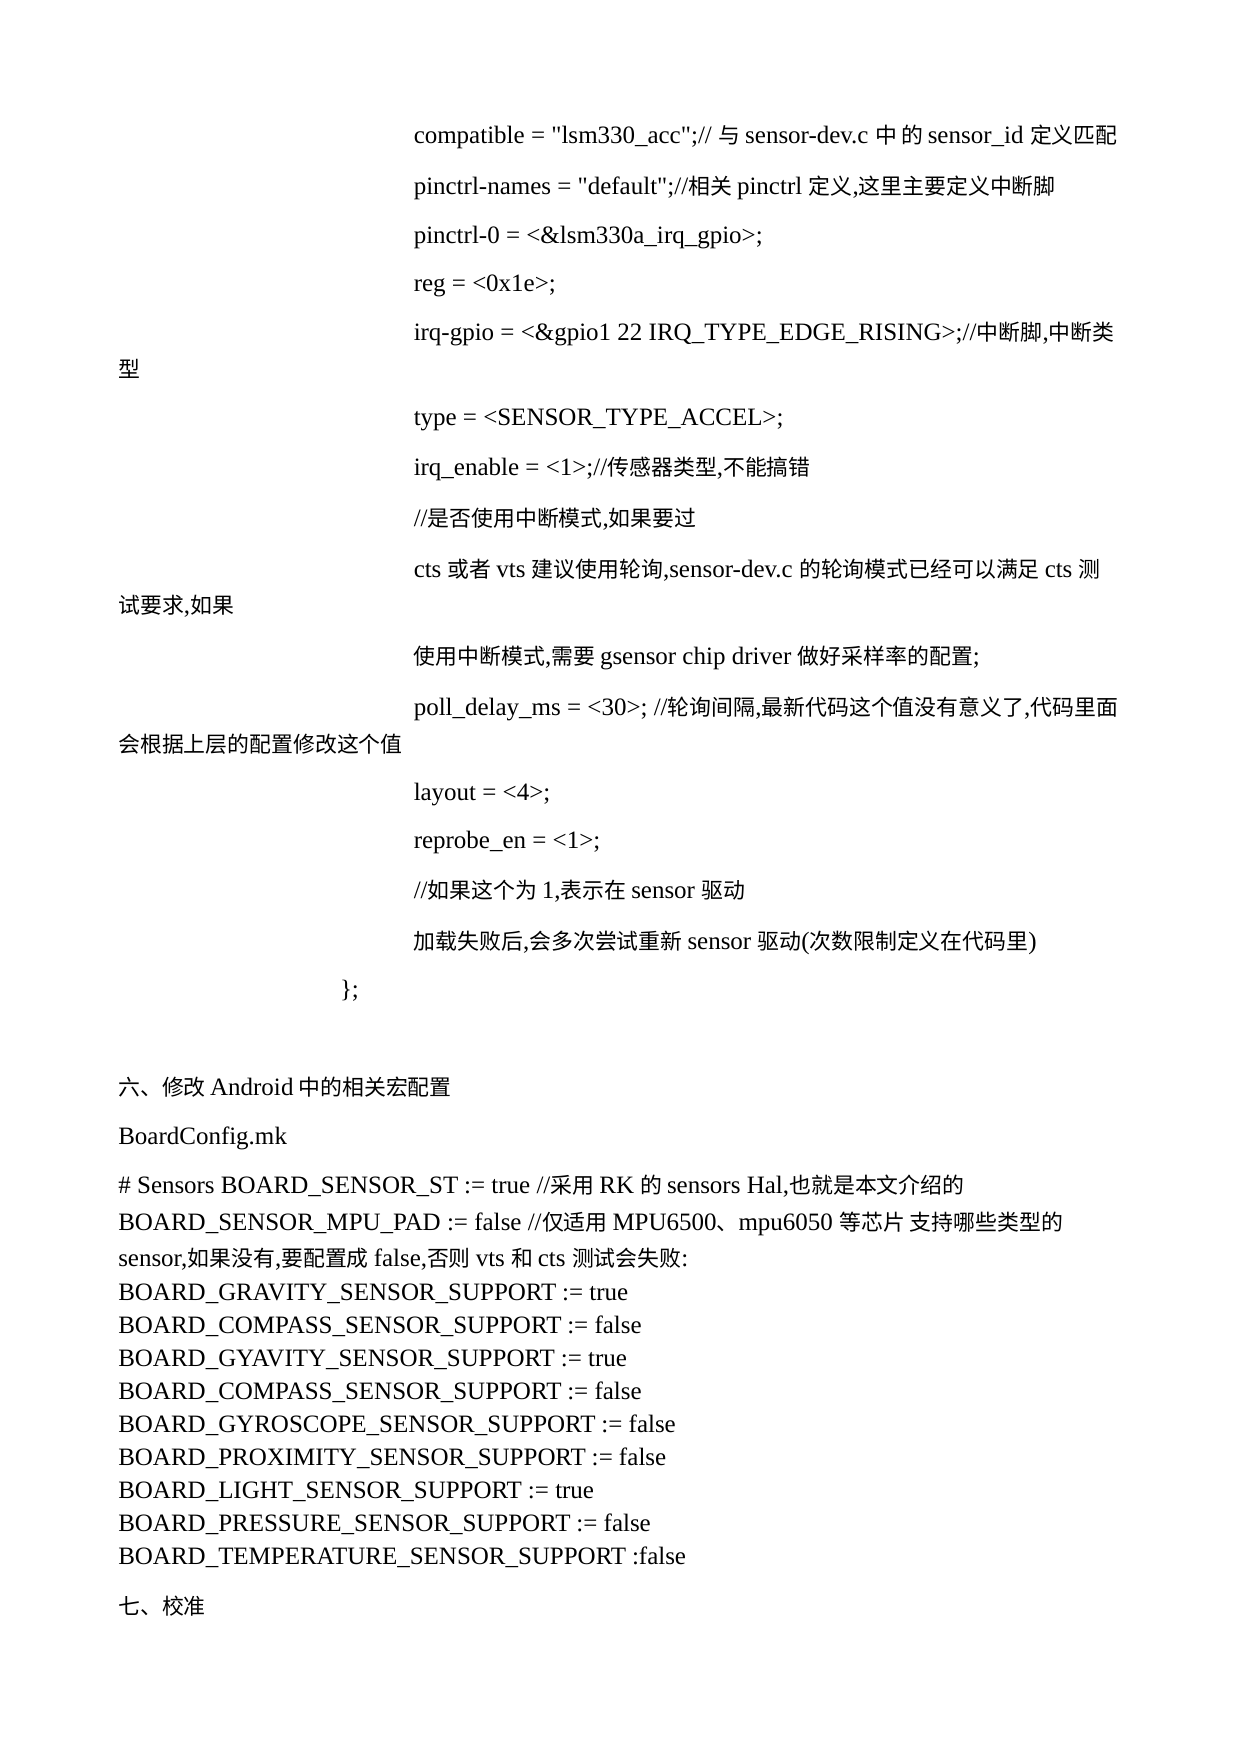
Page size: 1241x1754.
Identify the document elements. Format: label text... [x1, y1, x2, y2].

text irq-gpio = <&gpio1 22 IRQ_TYPE_EDGE_RISING>;//中断脚,中断类型 [118, 315, 1122, 383]
text type = <SENSOR_TYPE_ACCEL>; [118, 402, 1122, 431]
text BoardConfig.mk [118, 1121, 1122, 1149]
text 七、校准 [118, 1589, 1122, 1620]
text reg = <0x1e>; [118, 268, 1122, 296]
text cts 或者 vts 建议使用轮询,sensor-dev.c 的轮询模式已经可以满足 cts 测试要求,如果 [118, 552, 1122, 620]
text layout = <4>; [118, 777, 1122, 806]
text irq_enable = <1>;//传感器类型,不能搞错 [118, 450, 1122, 482]
text 六、修改Android中的相关宏配置 [118, 1070, 1122, 1101]
text pinctrl-0 = <&lsm330a_irq_gpio>; [118, 220, 1122, 249]
text 使用中断模式,需要 gsensor chip driver 做好采样率的配置; [118, 639, 1122, 671]
text }; [118, 974, 1122, 1003]
text reprobe_en = <1>; [118, 825, 1122, 854]
text poll_delay_ms = <30>; //轮询间隔,最新代码这个值没有意义了,代码里面会根据上层的配置修改这个值 [118, 690, 1122, 758]
text 加载失败后,会多次尝试重新 sensor 驱动(次数限制定义在代码里) [118, 924, 1122, 955]
text # Sensors BOARD_SENSOR_ST := true //采用 RK 的 sensors Hal,也就是本文介绍的 BOARD_SENSOR_MPU_PAD := false //仅适用 MPU6500、mpu6050 等芯片 支持哪些类型的 sensor,如果没有,要配置成 false,否则 vts 和 cts 测试会失败: BOARD_GRAVITY_SENSOR_SUPPORT := true BOARD_COMPASS_SENSOR_SUPPORT := false BOARD_GYAVITY_SENSOR_SUPPORT := true BOARD_COMPASS_SENSOR_SUPPORT := false BOARD_GYROSCOPE_SENSOR_SUPPORT := false BOARD_PROXIMITY_SENSOR_SUPPORT := false BOARD_LIGHT_SENSOR_SUPPORT := true BOARD_PRESSURE_SENSOR_SUPPORT := false BOARD_TEMPERATURE_SENSOR_SUPPORT :false [118, 1168, 1122, 1570]
text //是否使用中断模式,如果要过 [118, 501, 1122, 533]
text compatible = "lsm330_acc";// 与 sensor-dev.c 中 的sensor_id 定义匹配 [118, 118, 1122, 150]
text pinctrl-names = "default";//相关 pinctrl 定义,这里主要定义中断脚 [118, 169, 1122, 201]
text //如果这个为 1,表示在 sensor 驱动 [118, 873, 1122, 904]
